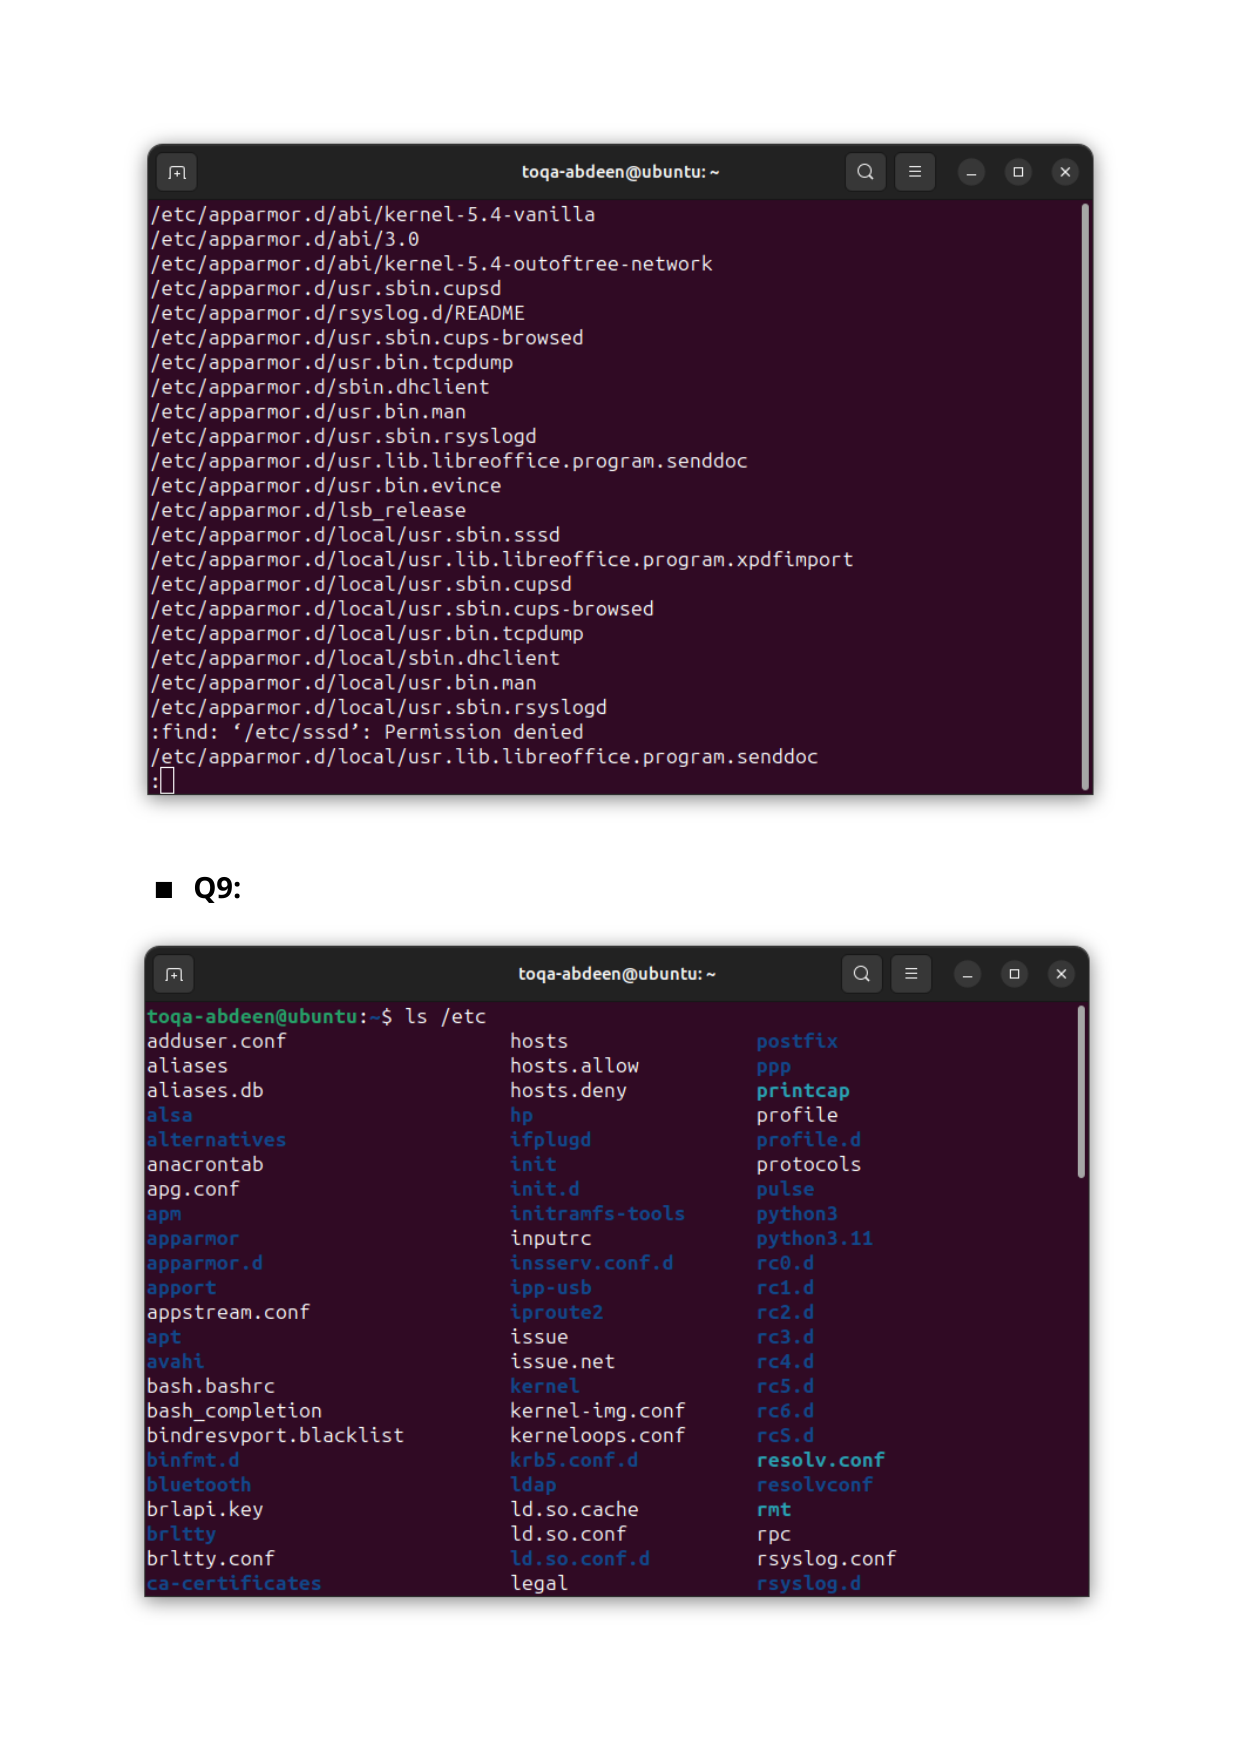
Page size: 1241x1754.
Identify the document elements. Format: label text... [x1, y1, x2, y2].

list Q9: [156, 867, 1122, 907]
picture [118, 118, 1123, 828]
picture [115, 920, 1119, 1630]
